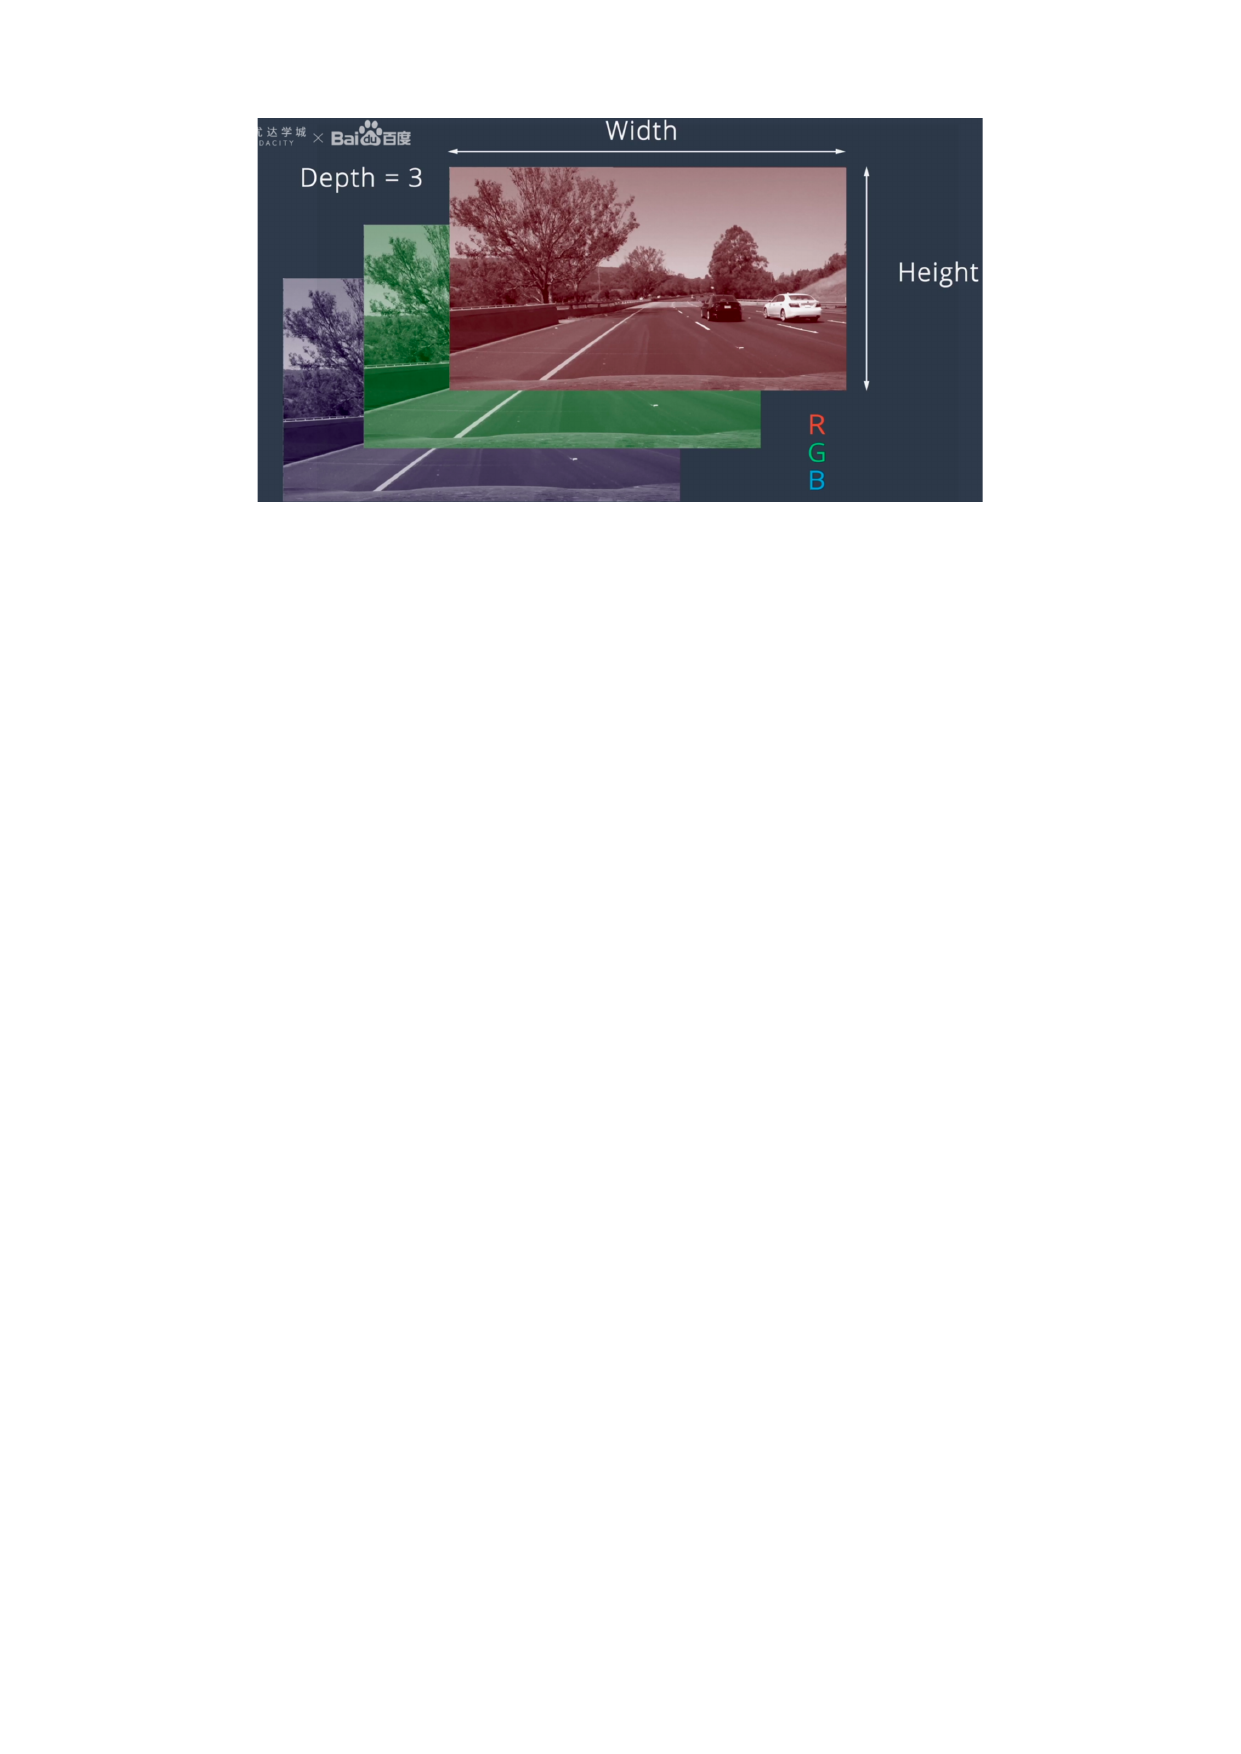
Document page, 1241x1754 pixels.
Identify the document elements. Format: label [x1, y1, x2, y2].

picture [257, 118, 983, 502]
